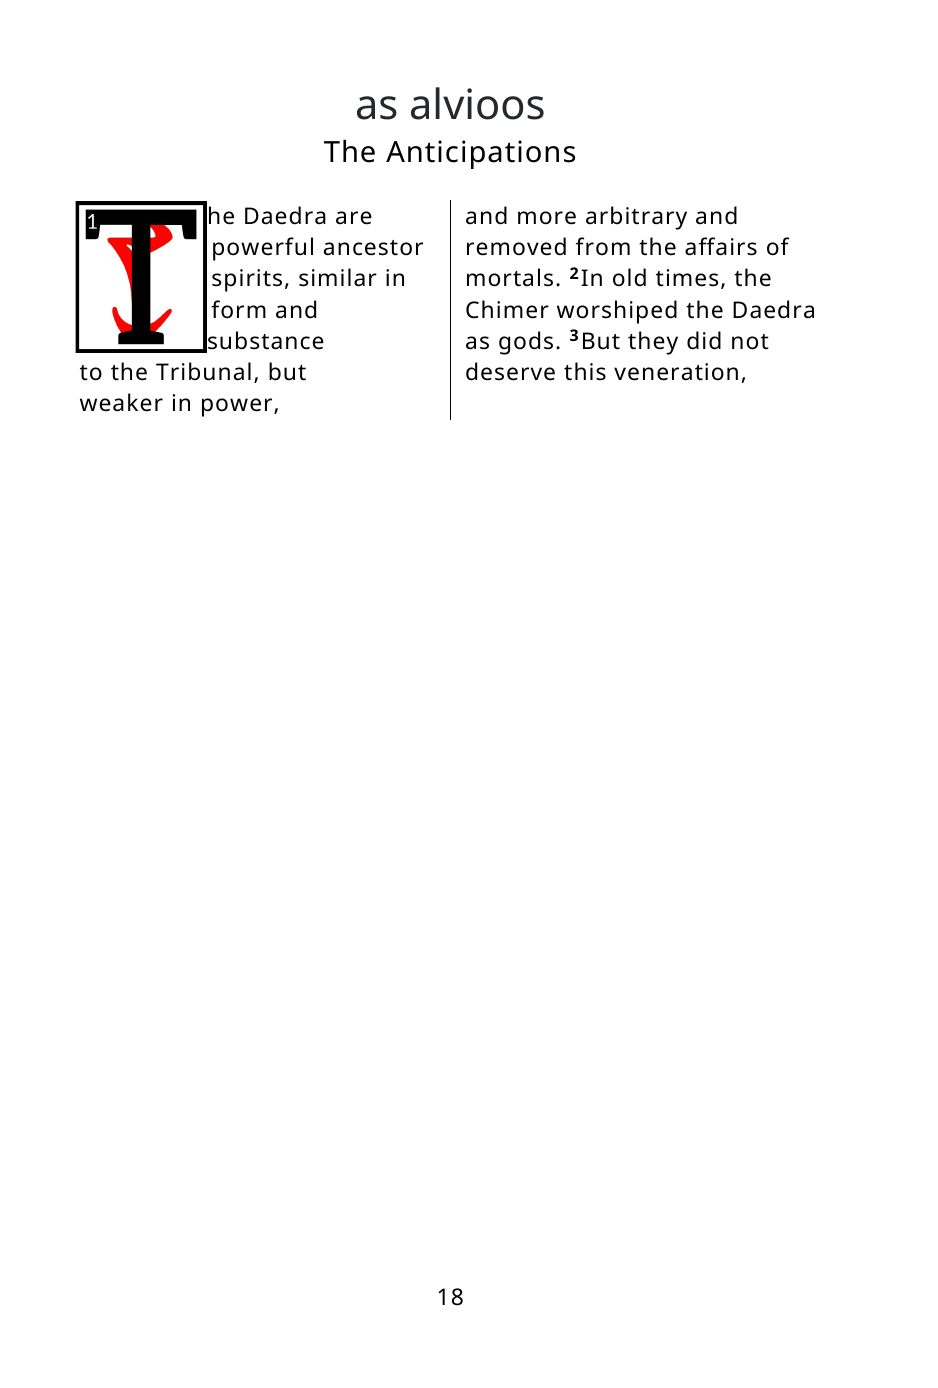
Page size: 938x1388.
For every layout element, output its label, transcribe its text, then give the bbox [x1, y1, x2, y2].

text form and substance [75, 294, 435, 356]
text powerful ancestor [207, 231, 435, 262]
picture [75, 201, 207, 353]
text The Anticipations [75, 132, 825, 171]
text spirits, similar in [207, 262, 435, 294]
subtitle as alvioos [75, 75, 825, 132]
text he Daedra are [75, 200, 435, 231]
text to the Tribunal, but [75, 356, 435, 387]
text weaker in power, [75, 387, 435, 419]
text and more arbitrary and removed from the affairs of mortals. 2In old times, the Chimer worshiped the Daedra as gods. 3But they did not deserve this veneration, [465, 200, 825, 387]
